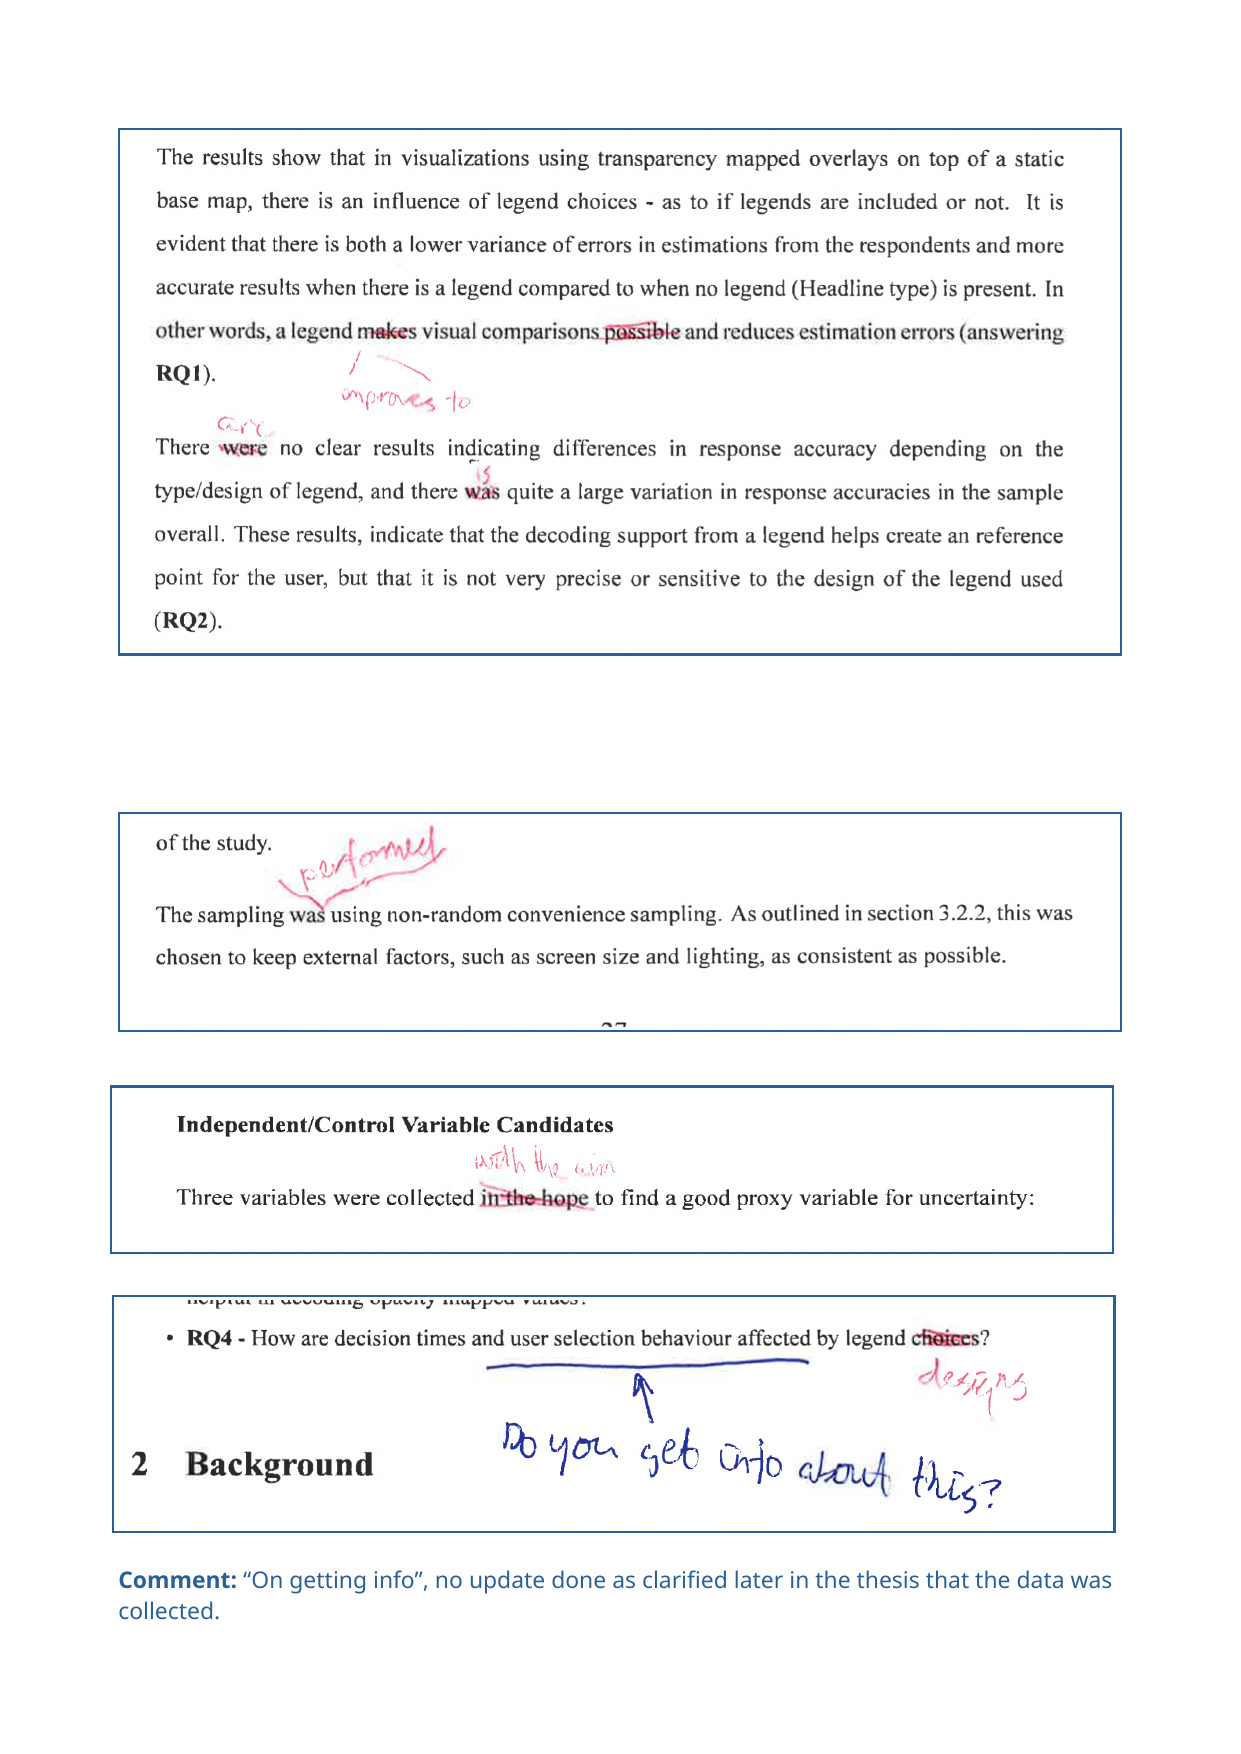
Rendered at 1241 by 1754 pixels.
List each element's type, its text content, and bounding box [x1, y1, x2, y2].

picture [116, 1300, 1111, 1528]
picture [123, 132, 1118, 651]
text Comment: “On getting info”, no update done as clarified later in the thesis that the data was collected. [118, 1564, 1122, 1626]
picture [123, 816, 1118, 1027]
picture [115, 1090, 1110, 1249]
